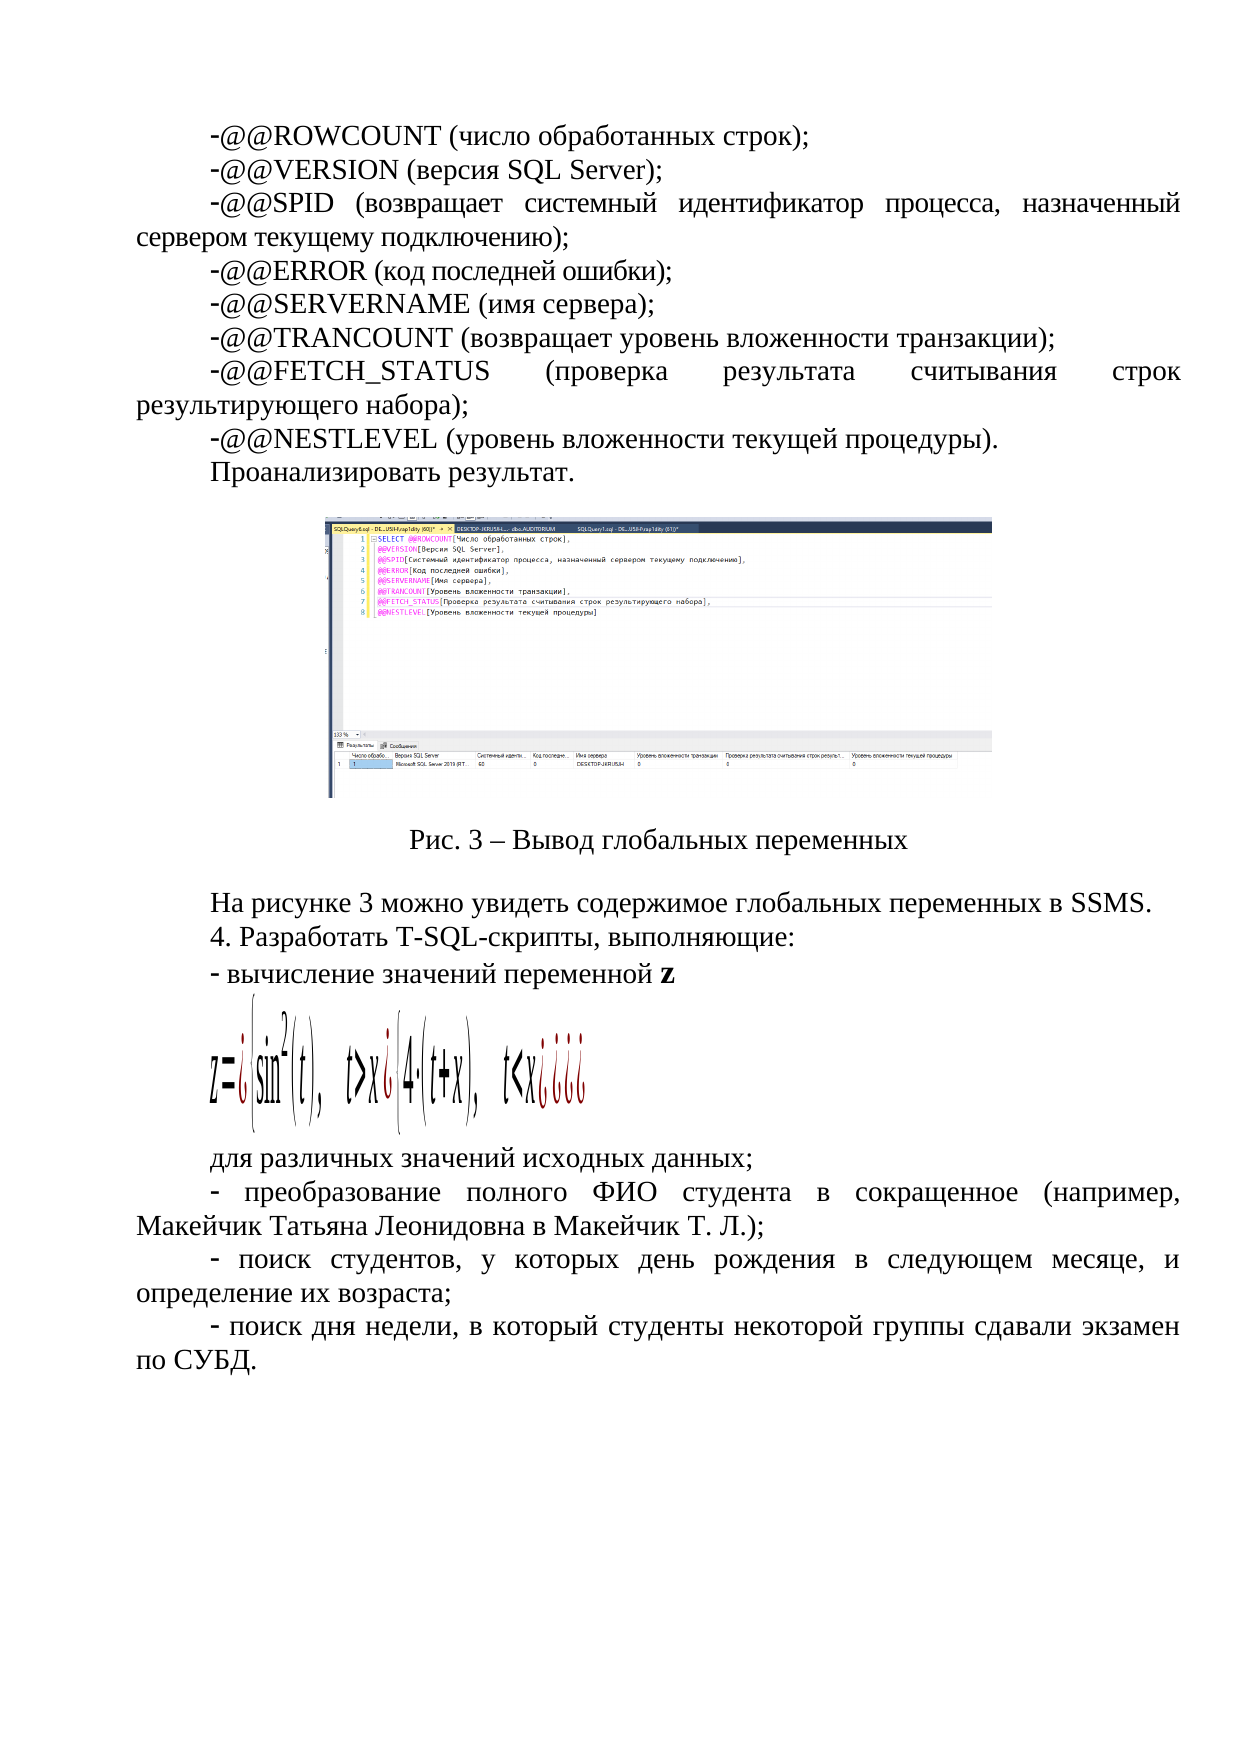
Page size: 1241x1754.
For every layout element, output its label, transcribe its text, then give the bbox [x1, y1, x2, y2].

text @@SERVERNAME (имя сервера); [136, 286, 1181, 320]
text @@TRANCOUNT (возвращает уровень вложенности транзакции); [136, 320, 1181, 353]
text @@SPID (возвращает системный идентификатор процесса, назначенный сервером текущему подключению); [136, 185, 1181, 253]
text На рисунке 3 можно увидеть содержимое глобальных переменных в SSMS. [136, 885, 1181, 919]
text Проанализировать результат. [136, 454, 1181, 488]
text @@ERROR (код последней ошибки); [136, 253, 1181, 286]
text для различных значений исходных данных; [136, 1141, 1181, 1174]
text @@VERSION (версия SQL Server); [136, 152, 1181, 185]
text Рис. 3 – Вывод глобальных переменных [136, 822, 1181, 856]
text @@NESTLEVEL (уровень вложенности текущей процедуры). [136, 421, 1181, 454]
text  поиск студентов, у которых день рождения в следующем месяце, и определение их возраста; [136, 1241, 1181, 1308]
text  преобразование полного ФИО студента в сокращенное (например, Макейчик Татьяна Леонидовна в Макейчик Т. Л.); [136, 1174, 1181, 1241]
text @@ROWCOUNT (число обработанных строк); [136, 118, 1181, 152]
text @@FETCH_STATUS (проверка результата считывания строк результирующего набора); [136, 353, 1181, 421]
text  поиск дня недели, в который студенты некоторой группы сдавали экзамен по СУБД. [136, 1308, 1181, 1376]
text 4. Разработать T-SQL-скрипты, выполняющие: [136, 919, 1181, 952]
text  вычисление значений переменной z [136, 952, 1181, 991]
picture [325, 517, 992, 798]
